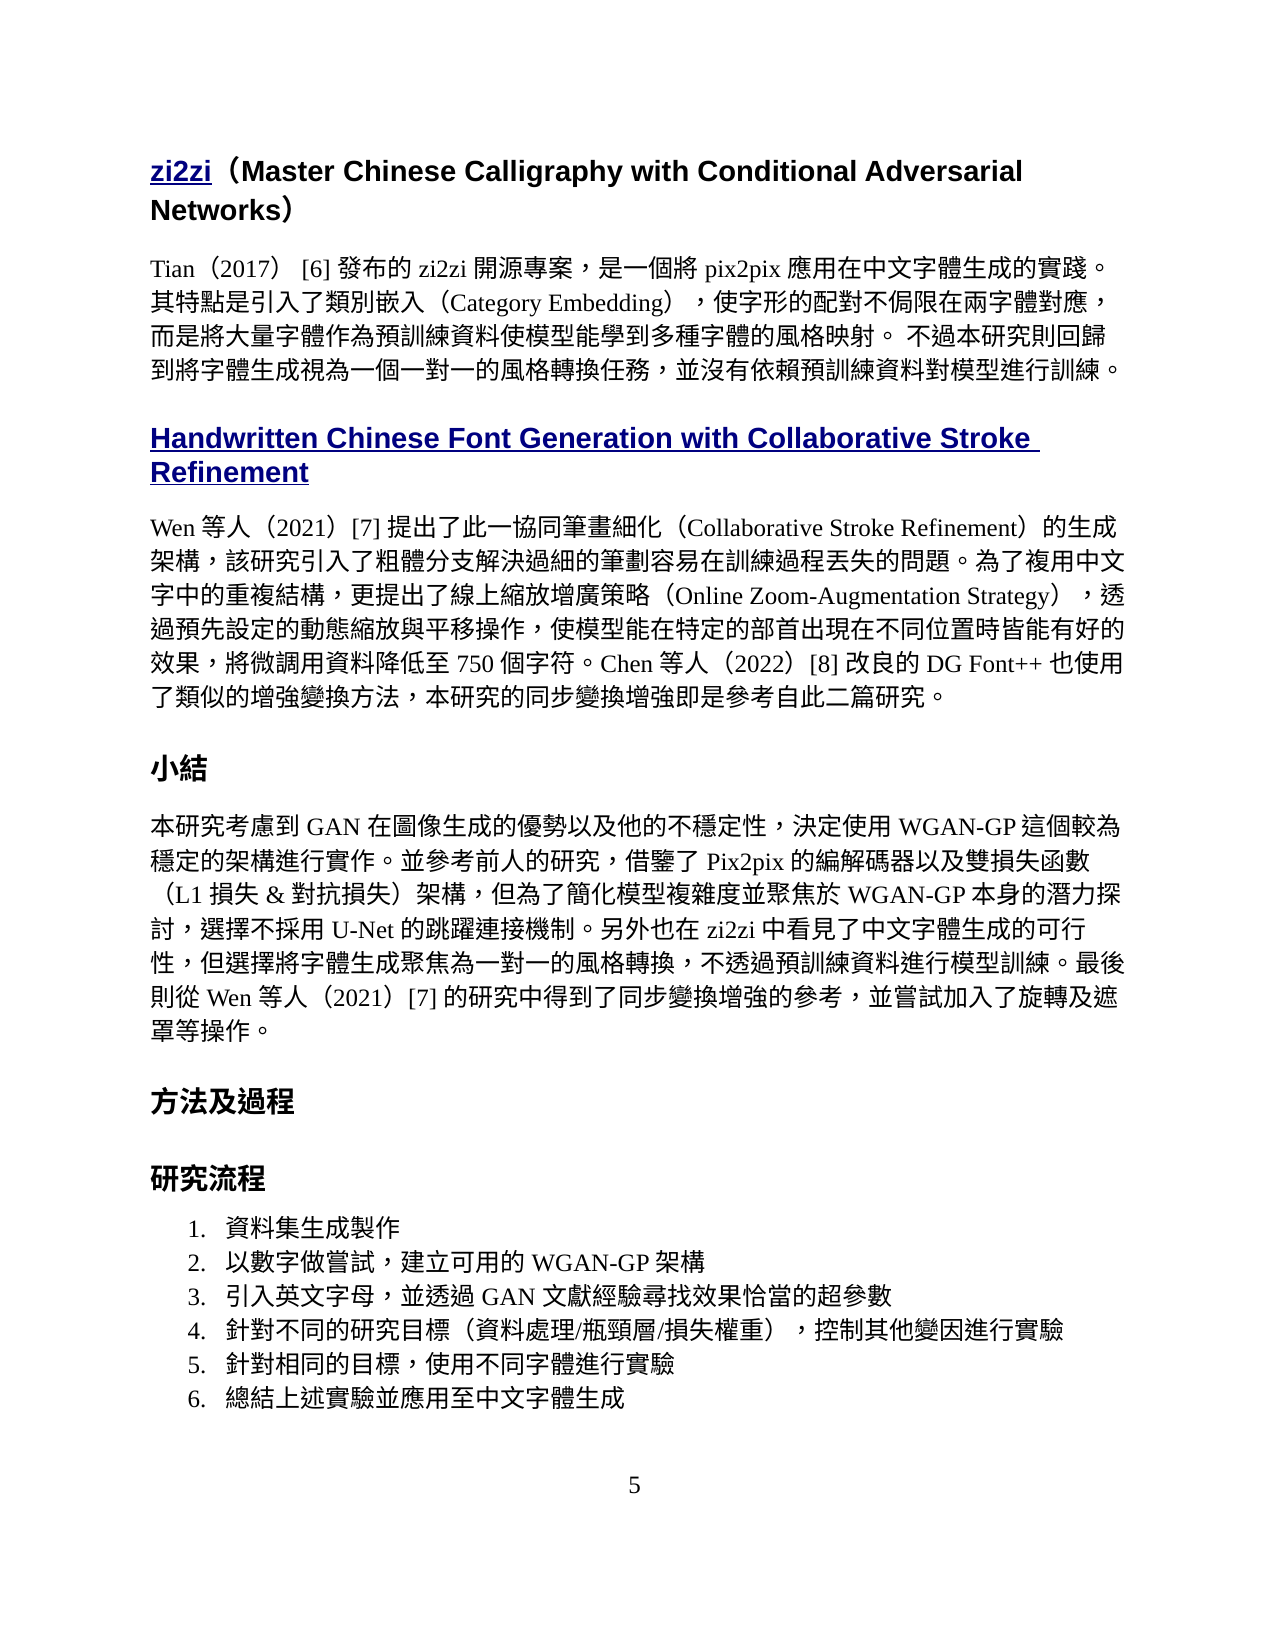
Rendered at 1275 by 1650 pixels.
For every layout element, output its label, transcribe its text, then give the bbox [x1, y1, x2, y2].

text Wen 等人（2021）[7] 提出了此一協同筆畫細化（Collaborative Stroke Refinement）的生成架構，該研究引入了粗體分支解決過細的筆劃容易在訓練過程丟失的問題。為了複用中文字中的重複結構，更提出了線上縮放增廣策略（Online Zoom-Augmentation Strategy），透過預先設定的動態縮放與平移操作，使模型能在特定的部首出現在不同位置時皆能有好的效果，將微調用資料降低至 750 個字符。Chen 等人（2022）[8] 改良的 DG Font++ 也使用了類似的增強變換方法，本研究的同步變換增強即是參考自此二篇研究。 [150, 509, 1125, 714]
text Tian（2017） [6] 發布的 zi2zi 開源專案，是一個將 pix2pix 應用在中文字體生成的實踐。其特點是引入了類別嵌入（Category Embedding），使字形的配對不侷限在兩字體對應，而是將大量字體作為預訓練資料使模型能學到多種字體的風格映射。 不過本研究則回歸到將字體生成視為一個一對一的風格轉換任務，並沒有依賴預訓練資料對模型進行訓練。 [150, 251, 1125, 387]
list 針對不同的研究目標（資料處理/瓶頸層/損失權重），控制其他變因進行實驗 [187, 1313, 1125, 1347]
subtitle 研究流程 [150, 1159, 1125, 1198]
subtitle 方法及過程 [150, 1081, 1125, 1121]
list 總結上述實驗並應用至中文字體生成 [187, 1381, 1125, 1415]
list 引入英文字母，並透過 GAN 文獻經驗尋找效果恰當的超參數 [187, 1279, 1125, 1313]
list 針對相同的目標，使用不同字體進行實驗 [187, 1347, 1125, 1381]
list 以數字做嘗試，建立可用的 WGAN-GP 架構 [187, 1245, 1125, 1279]
list 資料集生成製作 [187, 1211, 1125, 1245]
text 本研究考慮到 GAN 在圖像生成的優勢以及他的不穩定性，決定使用 WGAN-GP 這個較為穩定的架構進行實作。並參考前人的研究，借鑒了 Pix2pix 的編解碼器以及雙損失函數（L1 損失 & 對抗損失）架構，但為了簡化模型複雜度並聚焦於 WGAN-GP 本身的潛力探討，選擇不採用 U-Net 的跳躍連接機制。另外也在 zi2zi 中看見了中文字體生成的可行性，但選擇將字體生成聚焦為一對一的風格轉換，不透過預訓練資料進行模型訓練。最後則從 Wen 等人（2021）[7] 的研究中得到了同步變換增強的參考，並嘗試加入了旋轉及遮罩等操作。 [150, 809, 1125, 1047]
subtitle zi2zi（Master Chinese Calligraphy with Conditional Adversarial Networks） [150, 150, 1125, 229]
subtitle Handwritten Chinese Font Generation with Collaborative Stroke Refinement [150, 421, 1125, 488]
subtitle 小結 [150, 748, 1125, 788]
